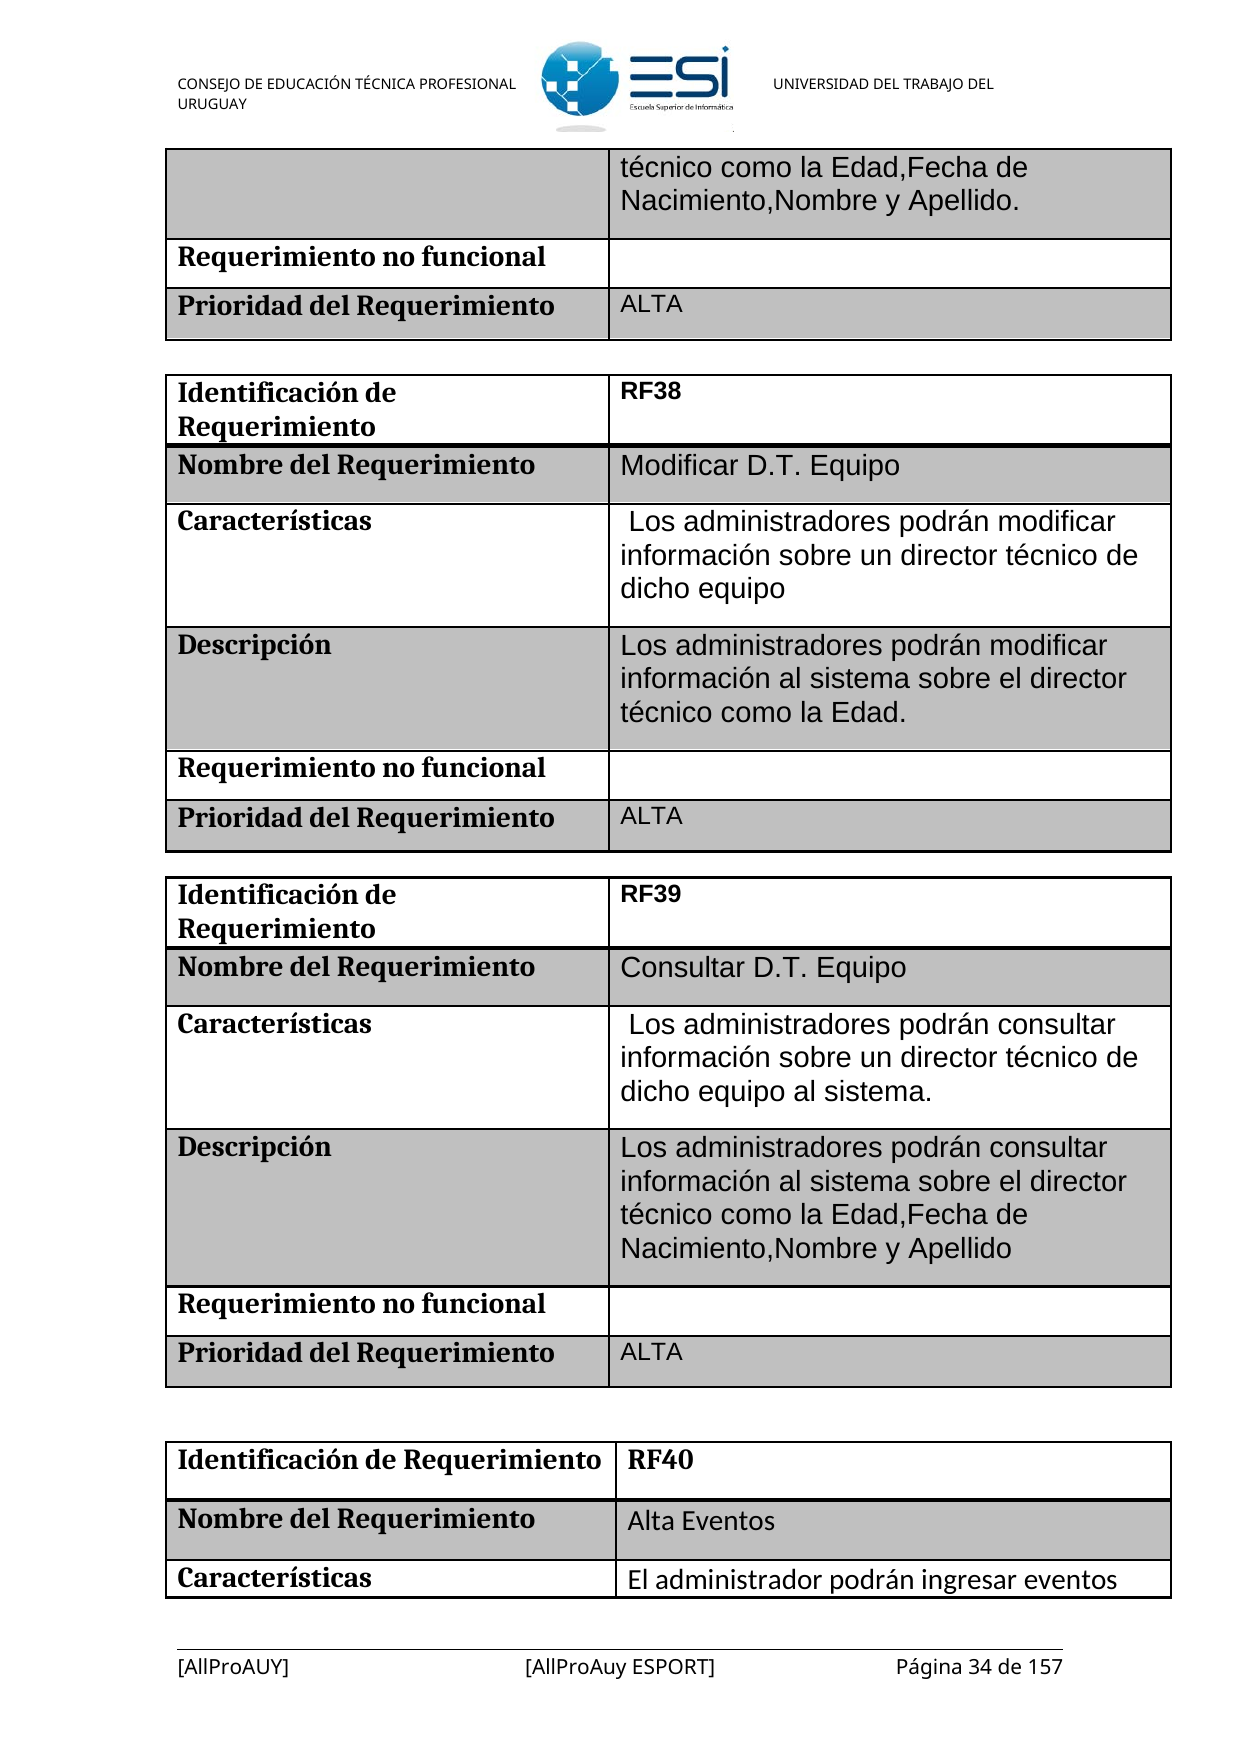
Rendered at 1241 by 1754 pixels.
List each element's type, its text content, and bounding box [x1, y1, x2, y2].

table_header RF39 [610, 879, 1170, 946]
table_header Identificación de Requerimiento [167, 879, 608, 946]
picture [534, 39, 734, 132]
table_cell Descripción [167, 628, 608, 749]
table_cell Descripción [167, 1130, 608, 1285]
table_cell Prioridad del Requerimiento [167, 801, 608, 850]
table_cell Características [167, 1007, 608, 1128]
table_cell Prioridad del Requerimiento [167, 289, 608, 338]
table_cell ALTA [610, 289, 1170, 338]
table_cell Nombre del Requerimiento [167, 1502, 615, 1559]
table_cell [610, 752, 1170, 799]
table_cell ALTA [610, 801, 1170, 850]
table_cell Prioridad del Requerimiento [167, 1337, 608, 1386]
table_header RF38 [610, 376, 1170, 443]
table_cell Los administradores podrán modificar información sobre un director técnico de dicho equipo [610, 505, 1170, 626]
table_header RF40 [617, 1443, 1170, 1497]
table_cell Requerimiento no funcional [167, 240, 608, 287]
table_cell Requerimiento no funcional [167, 752, 608, 799]
table_cell Los administradores podrán consultar información sobre un director técnico de dicho equipo al sistema. [610, 1007, 1170, 1128]
table_cell ALTA [610, 1337, 1170, 1386]
table_cell [610, 240, 1170, 287]
table_cell Los administradores podrán consultar información al sistema sobre el director técnico como la Edad,Fecha de Nacimiento,Nombre y Apellido [610, 1130, 1170, 1285]
table_cell [167, 150, 608, 238]
table_cell Características [167, 505, 608, 626]
table_cell Características [167, 1561, 615, 1596]
table_cell Los administradores podrán modificar información al sistema sobre el director técnico como la Edad. [610, 628, 1170, 749]
table_cell Consultar D.T. Equipo [610, 950, 1170, 1005]
table_cell Alta Eventos [617, 1502, 1170, 1559]
table_cell Modificar D.T. Equipo [610, 448, 1170, 502]
table_cell Nombre del Requerimiento [167, 448, 608, 502]
table_cell Requerimiento no funcional [167, 1288, 608, 1334]
table_cell Nombre del Requerimiento [167, 950, 608, 1005]
table_header Identificación de Requerimiento [167, 1443, 615, 1497]
table_cell El administrador podrán ingresar eventos [617, 1561, 1170, 1596]
table_header Identificación de Requerimiento [167, 376, 608, 443]
table_cell [610, 1288, 1170, 1334]
table_cell técnico como la Edad,Fecha de Nacimiento,Nombre y Apellido. [610, 150, 1170, 238]
